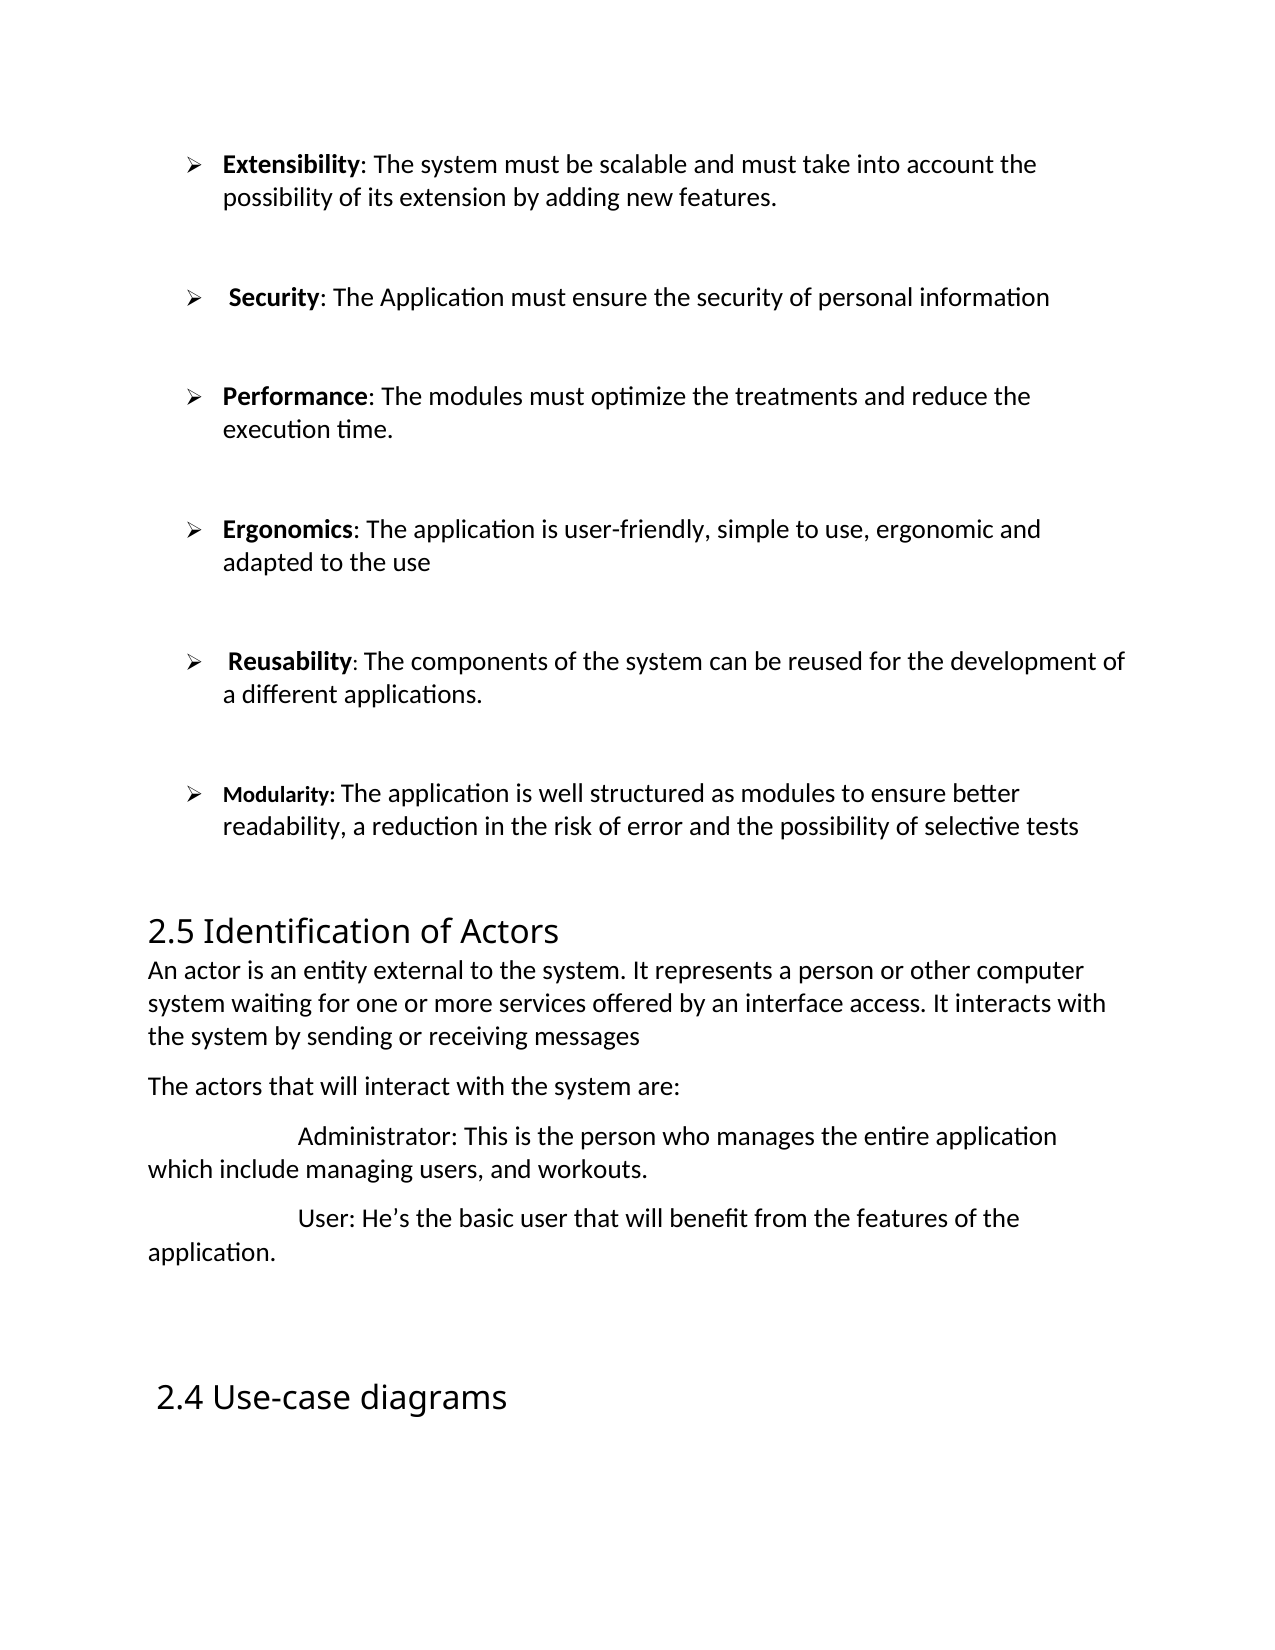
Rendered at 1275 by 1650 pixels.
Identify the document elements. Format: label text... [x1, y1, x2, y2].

list Reusability: The components of the system can be reused for the development of a different applications. [185, 644, 1127, 710]
list Extensibility: The system must be scalable and must take into account the possibility of its extension by adding new features. [185, 148, 1127, 214]
text The actors that will interact with the system are: [148, 1069, 1127, 1102]
text An actor is an entity external to the system. It represents a person or other computer system waiting for one or more services offered by an interface access. It interacts with the system by sending or receiving messages [148, 953, 1127, 1053]
list Ergonomics: The application is user-friendly, simple to use, ergonomic and adapted to the use [185, 512, 1127, 578]
text Administrator: This is the person who manages the entire application which include managing users, and workouts. [148, 1119, 1127, 1185]
subtitle 2.5 Identification of Actors [148, 908, 1127, 953]
list Modularity: The application is well structured as modules to ensure better readability, a reduction in the risk of error and the possibility of selective tests [185, 777, 1127, 843]
text 2.4 Use-case diagrams [148, 1374, 1127, 1419]
list Security: The Application must ensure the security of personal information [185, 280, 1127, 313]
text User: He’s the basic user that will benefit from the features of the application. [148, 1202, 1127, 1268]
list Performance: The modules must optimize the treatments and reduce the execution time. [185, 379, 1127, 445]
